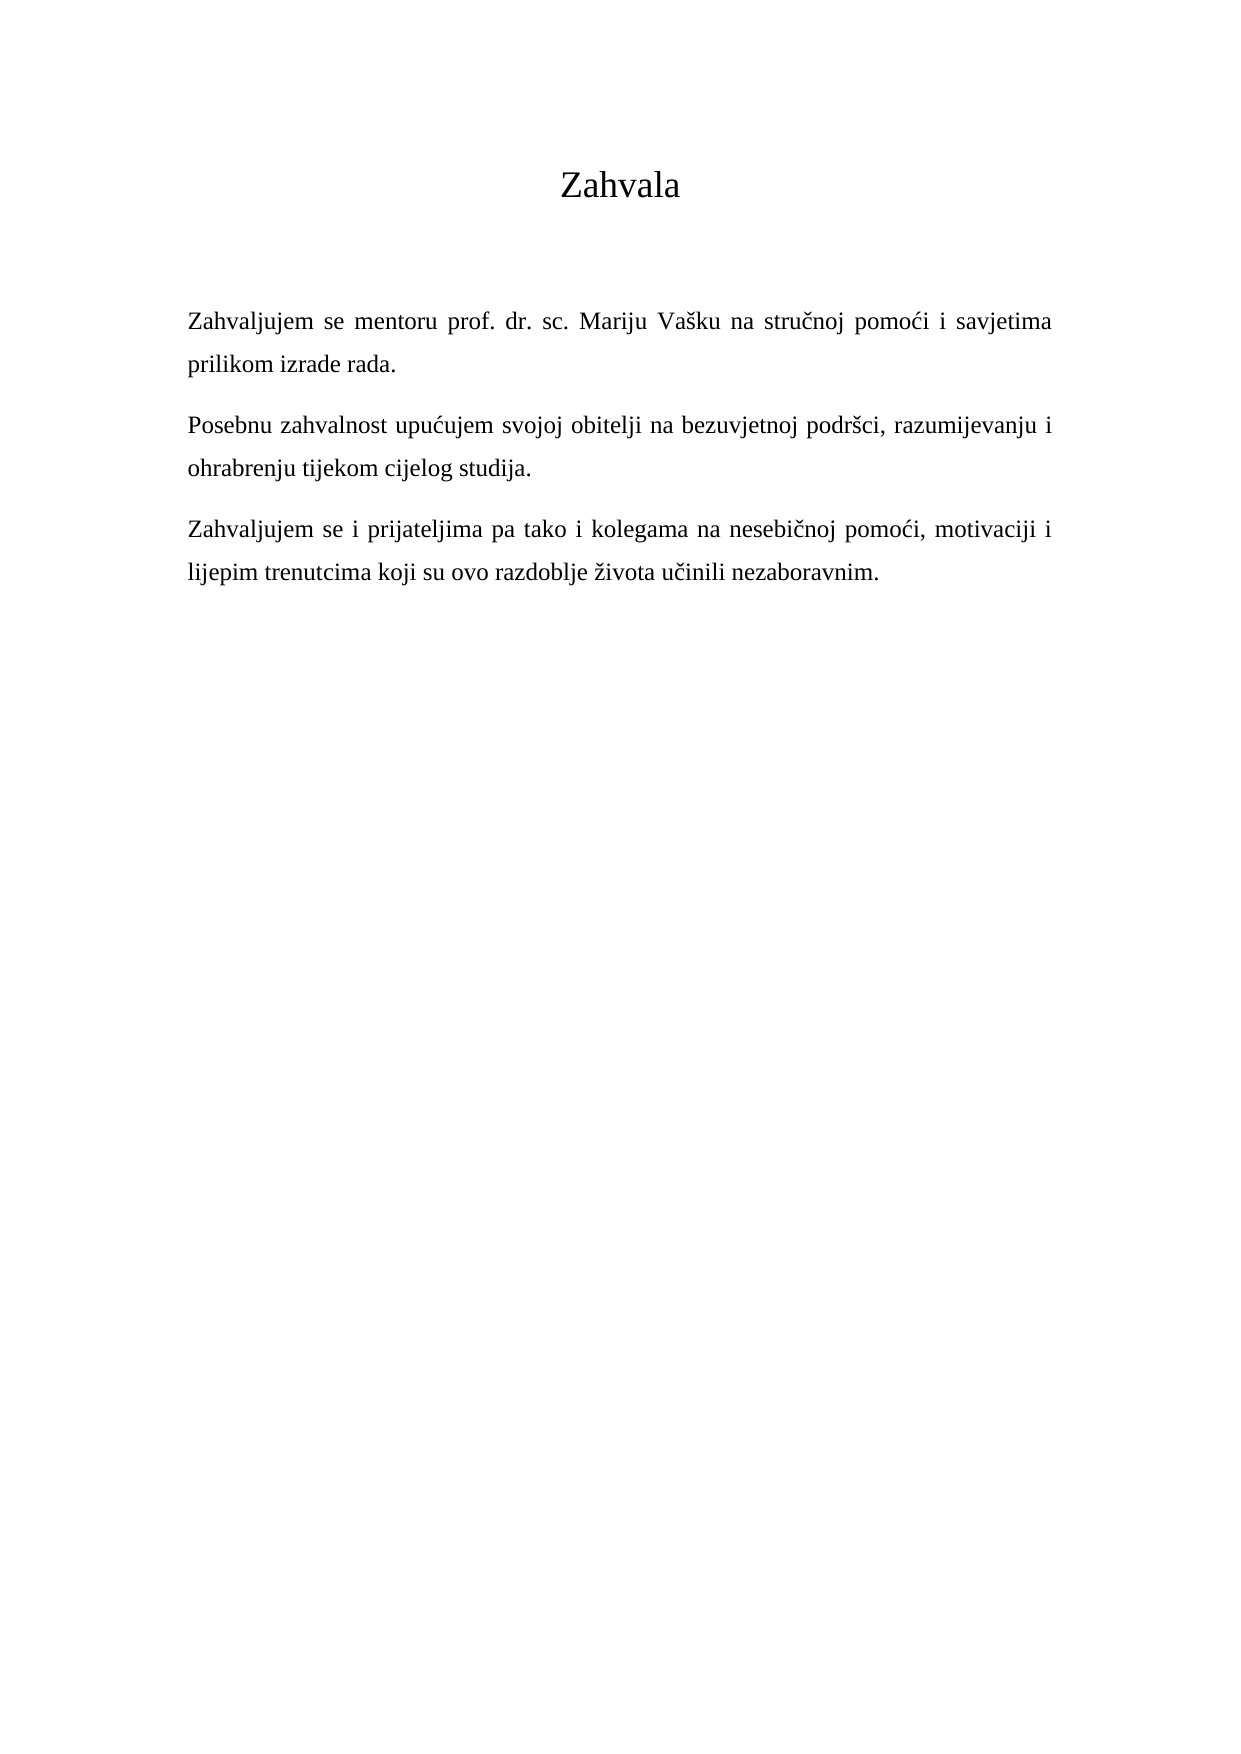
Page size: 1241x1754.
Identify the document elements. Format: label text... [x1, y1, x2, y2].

text Zahvala [187, 162, 1053, 205]
text Zahvaljujem se i prijateljima pa tako i kolegama na nesebičnoj pomoći, motivaciji i lijepim trenutcima koji su ovo razdoblje života učinili nezaboravnim. [187, 514, 1053, 586]
text Zahvaljujem se mentoru prof. dr. sc. Mariju Vašku na stručnoj pomoći i savjetima prilikom izrade rada. [187, 306, 1053, 378]
text Posebnu zahvalnost upućujem svojoj obitelji na bezuvjetnoj podršci, razumijevanju i ohrabrenju tijekom cijelog studija. [187, 410, 1053, 482]
